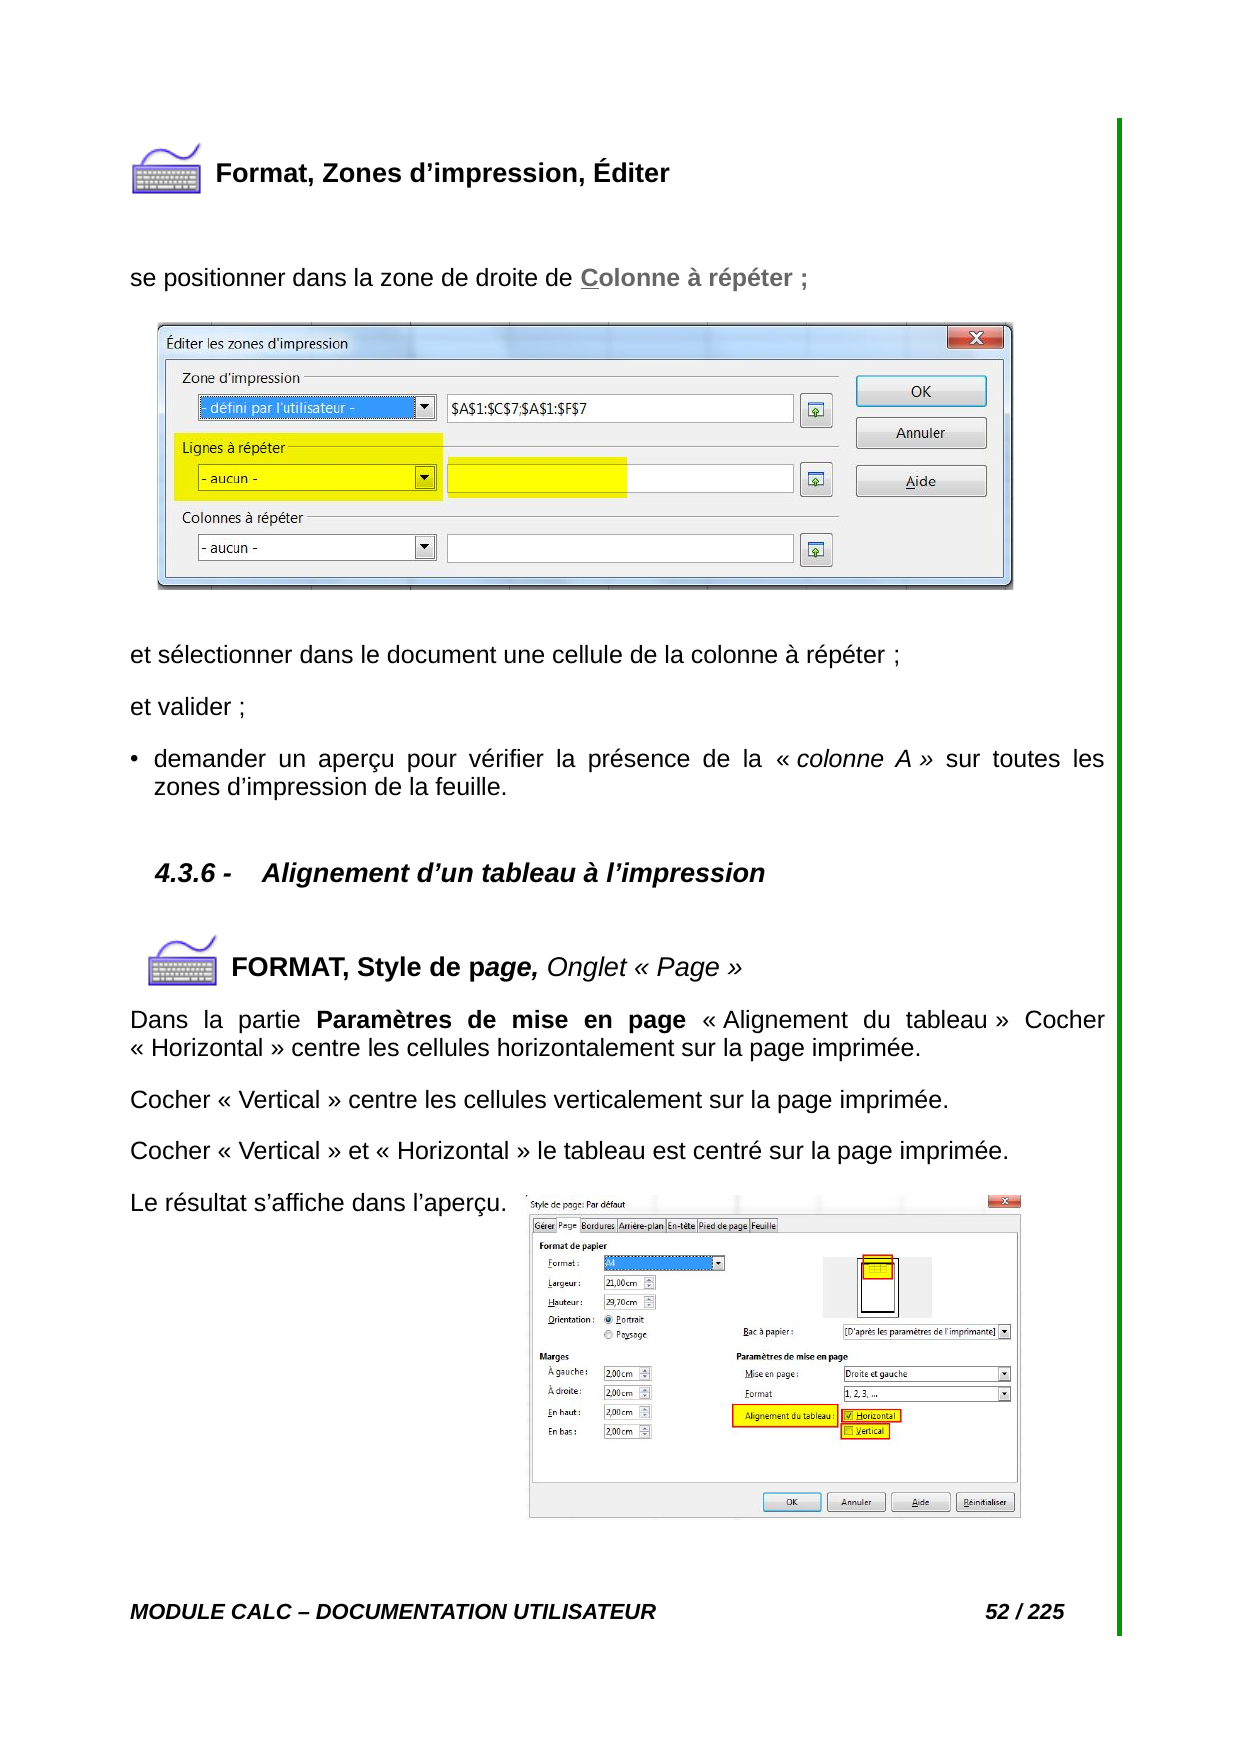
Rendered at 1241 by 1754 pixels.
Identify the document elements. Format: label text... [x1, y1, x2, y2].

text Format, Zones d’impression, Éditer [204, 158, 1105, 189]
text FORMAT, Style de page, Onglet « Page » [220, 952, 1105, 982]
subtitle Alignement d’un tableau à l’impression [155, 858, 1105, 888]
picture [157, 322, 1014, 590]
picture [144, 924, 220, 1000]
text Cocher « Vertical » et « Horizontal » le tableau est centré sur la page imprimée. [130, 1137, 1105, 1165]
text et valider ; [130, 693, 1105, 721]
list demander un aperçu pour vérifier la présence de la « colonne A » sur toutes les zones d’impression de la feuille. [130, 744, 1105, 800]
text se positionner dans la zone de droite de Colonne à répéter ; [130, 264, 1105, 292]
text Le résultat s’affiche dans l’aperçu. [130, 1188, 1105, 1216]
picture [128, 133, 204, 208]
text Cocher « Vertical » centre les cellules verticalement sur la page imprimée. [130, 1085, 1105, 1113]
text Dans la partie Paramètres de mise en page « Alignement du tableau » Cocher « Horizontal » centre les cellules horizontalement sur la page imprimée. [130, 1006, 1105, 1062]
text et sélectionner dans le document une cellule de la colonne à répéter ; [130, 641, 1105, 669]
picture [525, 1195, 1023, 1520]
